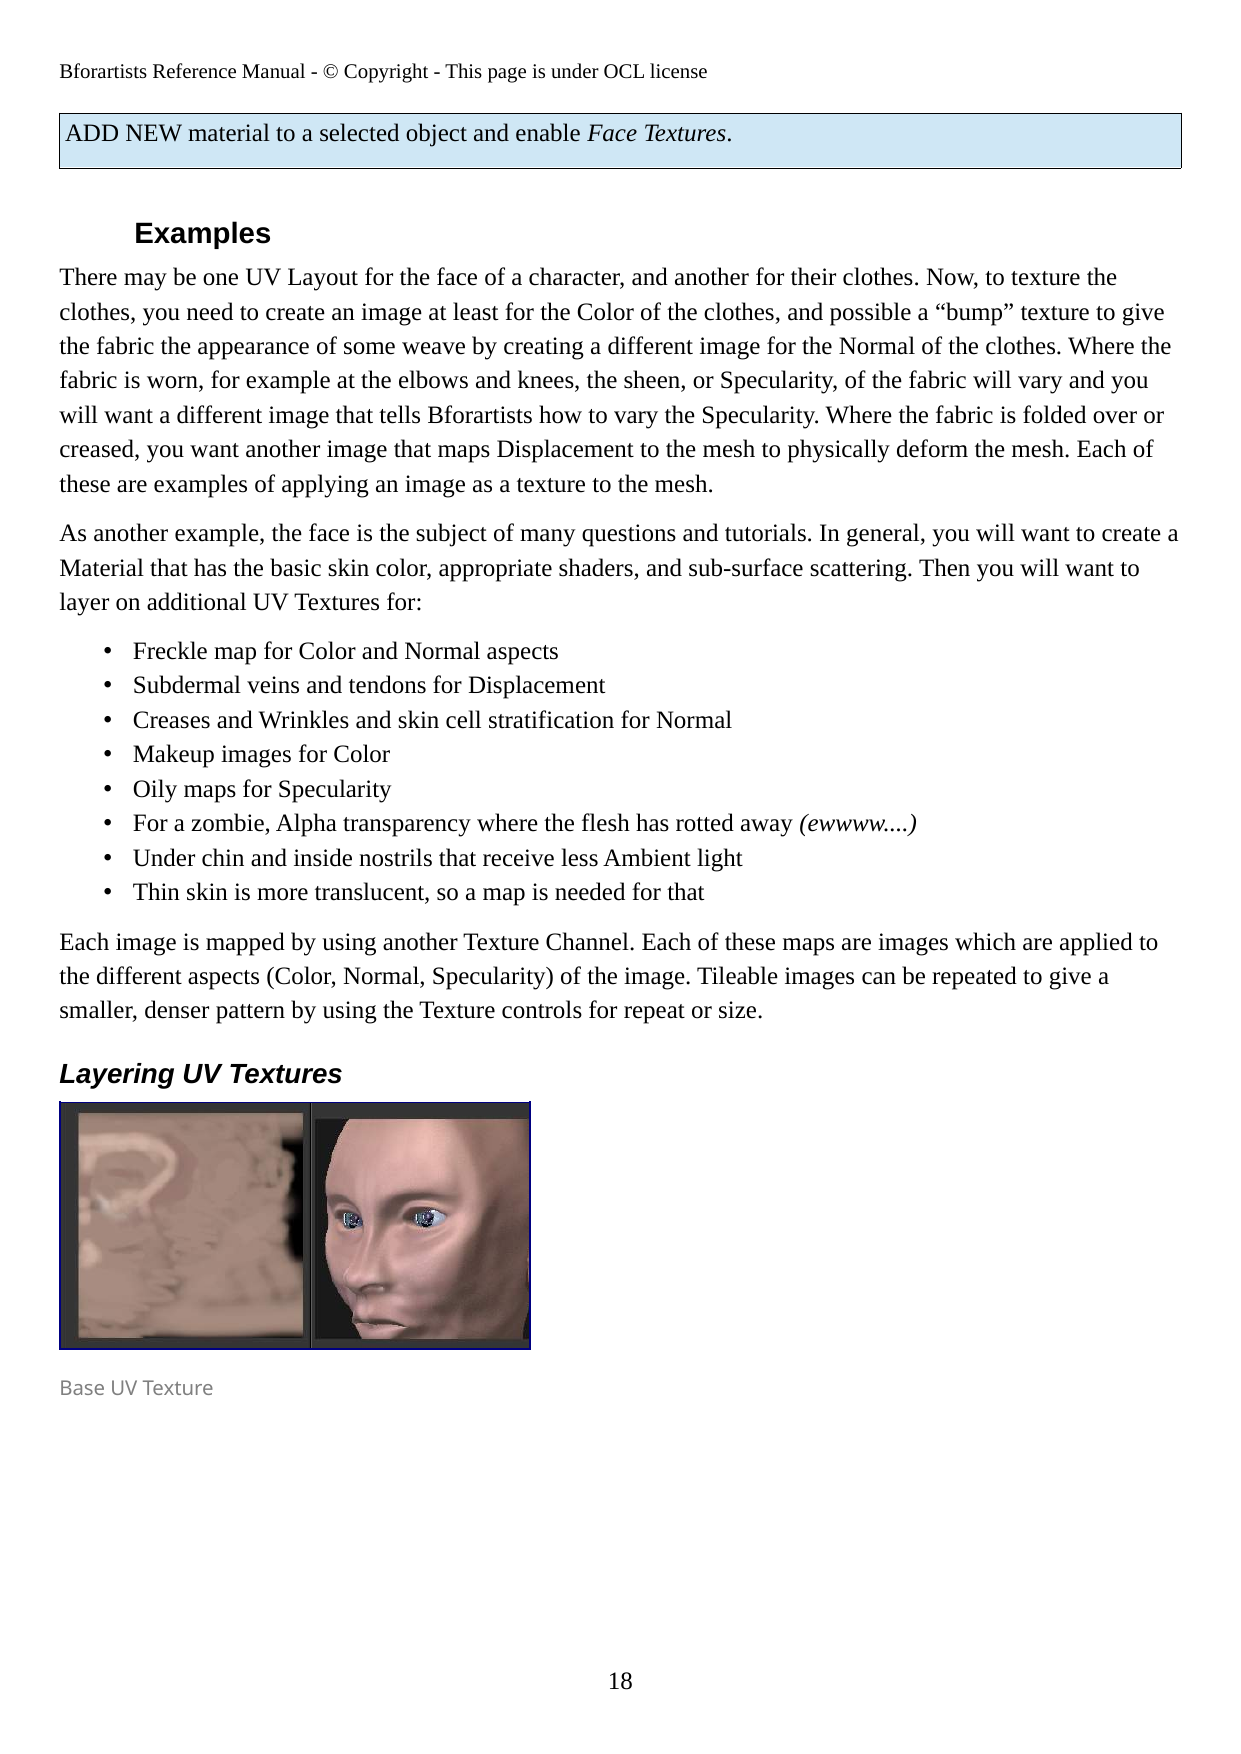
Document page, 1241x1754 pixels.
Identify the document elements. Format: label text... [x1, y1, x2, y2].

text Base UV Texture [59, 1370, 1181, 1402]
list Freckle map for Color and Normal aspects [103, 636, 1181, 665]
picture [61, 1103, 529, 1348]
table_cell ADD NEW material to a selected object and enable Face Textures. [60, 114, 1181, 167]
list Creases and Wrinkles and skin cell stratification for Normal [103, 705, 1181, 734]
list Subdermal veins and tendons for Displacement [103, 671, 1181, 699]
text Each image is mapped by using another Texture Channel. Each of these maps are images which are applied to the different aspects (Color, Normal, Specularity) of the image. Tileable images can be repeated to give a smaller, denser pattern by using the Texture controls for repeat or size. [59, 927, 1181, 1024]
list For a zombie, Alpha transparency where the flesh has rotted away (ewwww....) [103, 808, 1181, 837]
subtitle Examples [59, 182, 1181, 250]
subtitle Layering UV Textures [59, 1057, 1181, 1089]
list Under chin and inside nostrils that receive less Ambient light [103, 843, 1181, 872]
text As another example, the face is the subject of many questions and tutorials. In general, you will want to create a Material that has the basic skin color, appropriate shaders, and sub-surface scattering. Then you will want to layer on additional UV Textures for: [59, 518, 1181, 616]
list Makeup images for Color [103, 739, 1181, 768]
list Oily maps for Specularity [103, 774, 1181, 803]
list Thin skin is more translucent, so a map is needed for that [103, 877, 1181, 906]
text There may be one UV Layout for the face of a character, and another for their clothes. Now, to texture the clothes, you need to create an image at least for the Color of the clothes, and possible a “bump” texture to give the fabric the appearance of some weave by creating a different image for the Normal of the clothes. Where the fabric is worn, for example at the elbows and knees, the sheen, or Specularity, of the fabric will vary and you will want a different image that tells Bforartists how to vary the Specularity. Where the fabric is folded over or creased, you want another image that maps Displacement to the mesh to physically deform the mesh. Each of these are examples of applying an image as a texture to the mesh. [59, 262, 1181, 498]
